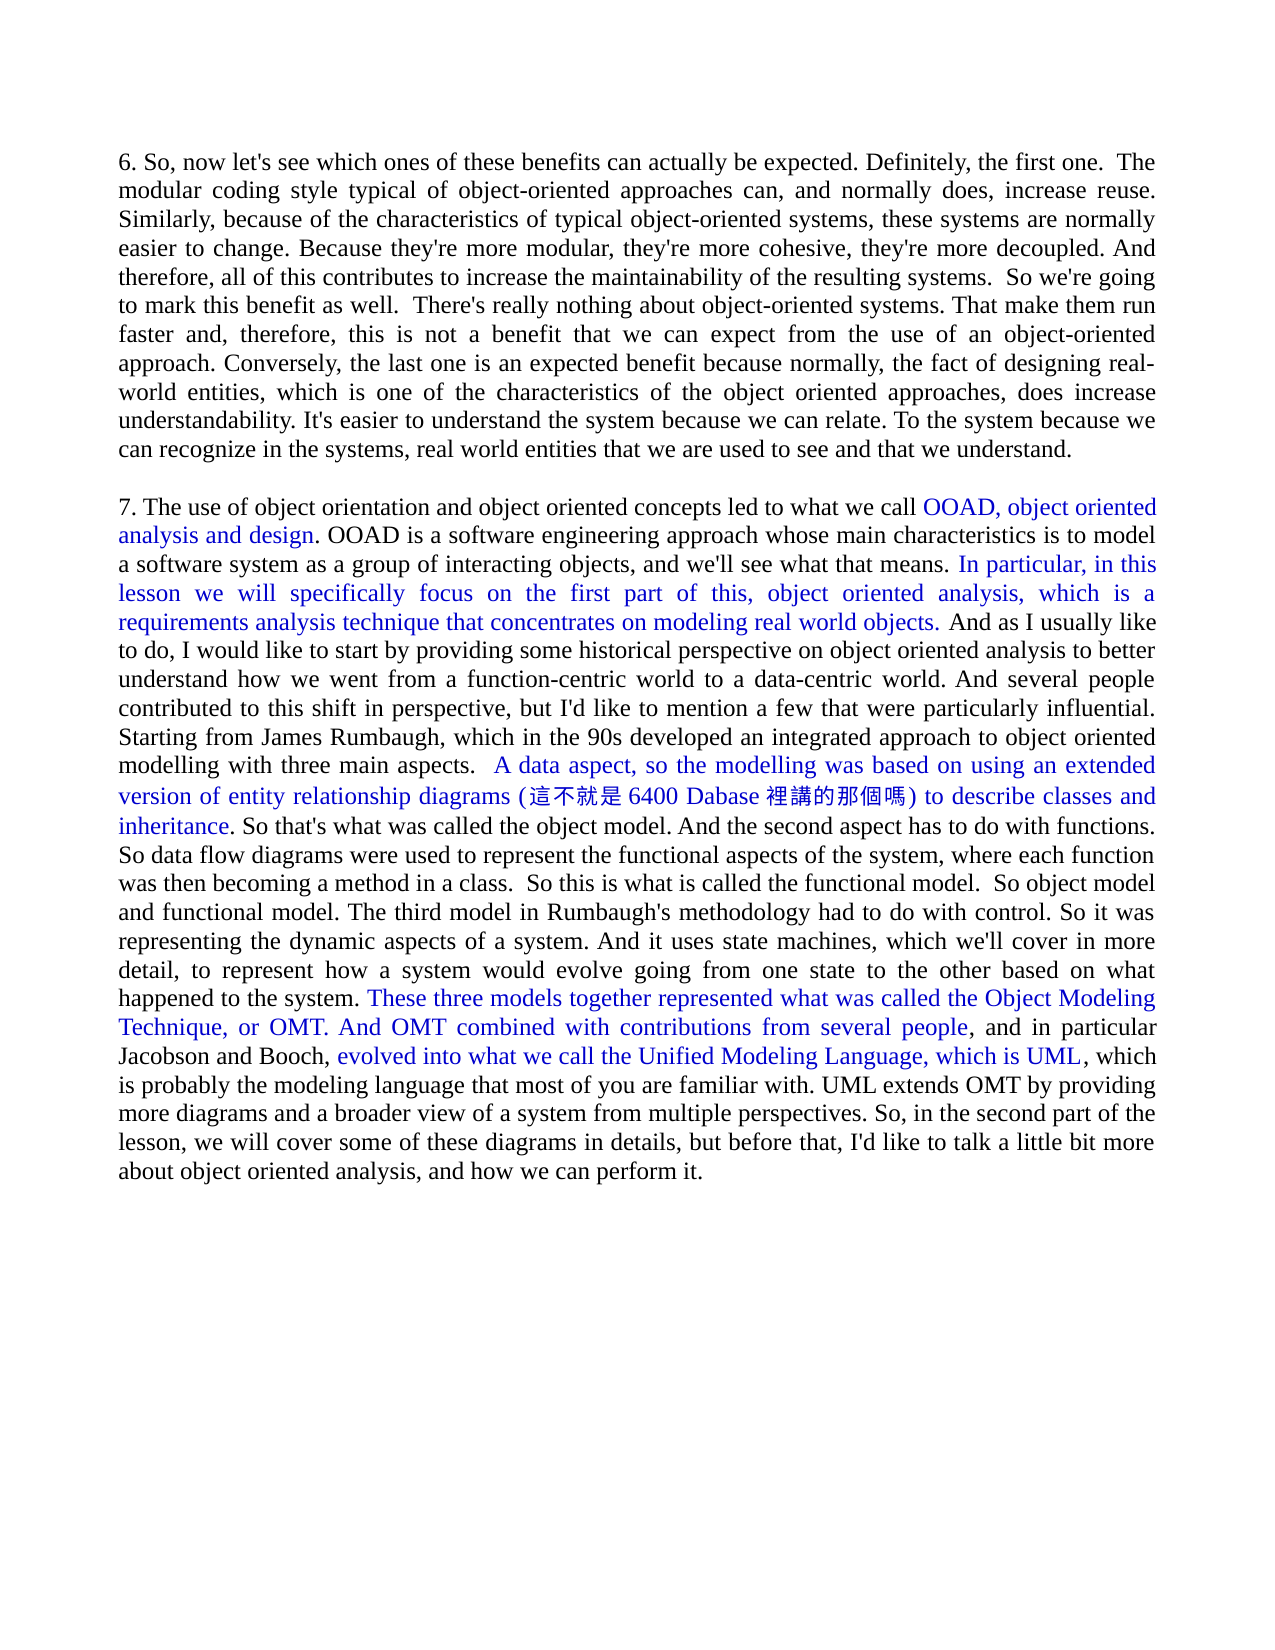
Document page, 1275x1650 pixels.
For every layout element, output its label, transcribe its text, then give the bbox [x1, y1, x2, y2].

text 6. So, now let's see which ones of these benefits can actually be expected. Definitely, the first one. The modular coding style typical of object-oriented approaches can, and normally does, increase reuse. Similarly, because of the characteristics of typical object-oriented systems, these systems are normally easier to change. Because they're more modular, they're more cohesive, they're more decoupled. And therefore, all of this contributes to increase the maintainability of the resulting systems. So we're going to mark this benefit as well. There's really nothing about object-oriented systems. That make them run faster and, therefore, this is not a benefit that we can expect from the use of an object-oriented approach. Conversely, the last one is an expected benefit because normally, the fact of designing real-world entities, which is one of the characteristics of the object oriented approaches, does increase understandability. It's easier to understand the system because we can relate. To the system because we can recognize in the systems, real world entities that we are used to see and that we understand. [118, 147, 1157, 463]
text 7. The use of object orientation and object oriented concepts led to what we call OOAD, object oriented analysis and design. OOAD is a software engineering approach whose main characteristics is to model a software system as a group of interacting objects, and we'll see what that means. In particular, in this lesson we will specifically focus on the first part of this, object oriented analysis, which is a requirements analysis technique that concentrates on modeling real world objects. And as I usually like to do, I would like to start by providing some historical perspective on object oriented analysis to better understand how we went from a function-centric world to a data-centric world. And several people contributed to this shift in perspective, but I'd like to mention a few that were particularly influential. Starting from James Rumbaugh, which in the 90s developed an integrated approach to object oriented modelling with three main aspects. A data aspect, so the modelling was based on using an extended version of entity relationship diagrams (這不就是6400 Dabase裡講的那個嗎) to describe classes and inheritance. So that's what was called the object model. And the second aspect has to do with functions. So data flow diagrams were used to represent the functional aspects of the system, where each function was then becoming a method in a class. So this is what is called the functional model. So object model and functional model. The third model in Rumbaugh's methodology had to do with control. So it was representing the dynamic aspects of a system. And it uses state machines, which we'll cover in more detail, to represent how a system would evolve going from one state to the other based on what happened to the system. These three models together represented what was called the Object Modeling Technique, or OMT. And OMT combined with contributions from several people, and in particular Jacobson and Booch, evolved into what we call the Unified Modeling Language, which is UML, which is probably the modeling language that most of you are familiar with. UML extends OMT by providing more diagrams and a broader view of a system from multiple perspectives. So, in the second part of the lesson, we will cover some of these diagrams in details, but before that, I'd like to talk a little bit more about object oriented analysis, and how we can perform it. [118, 492, 1157, 1185]
